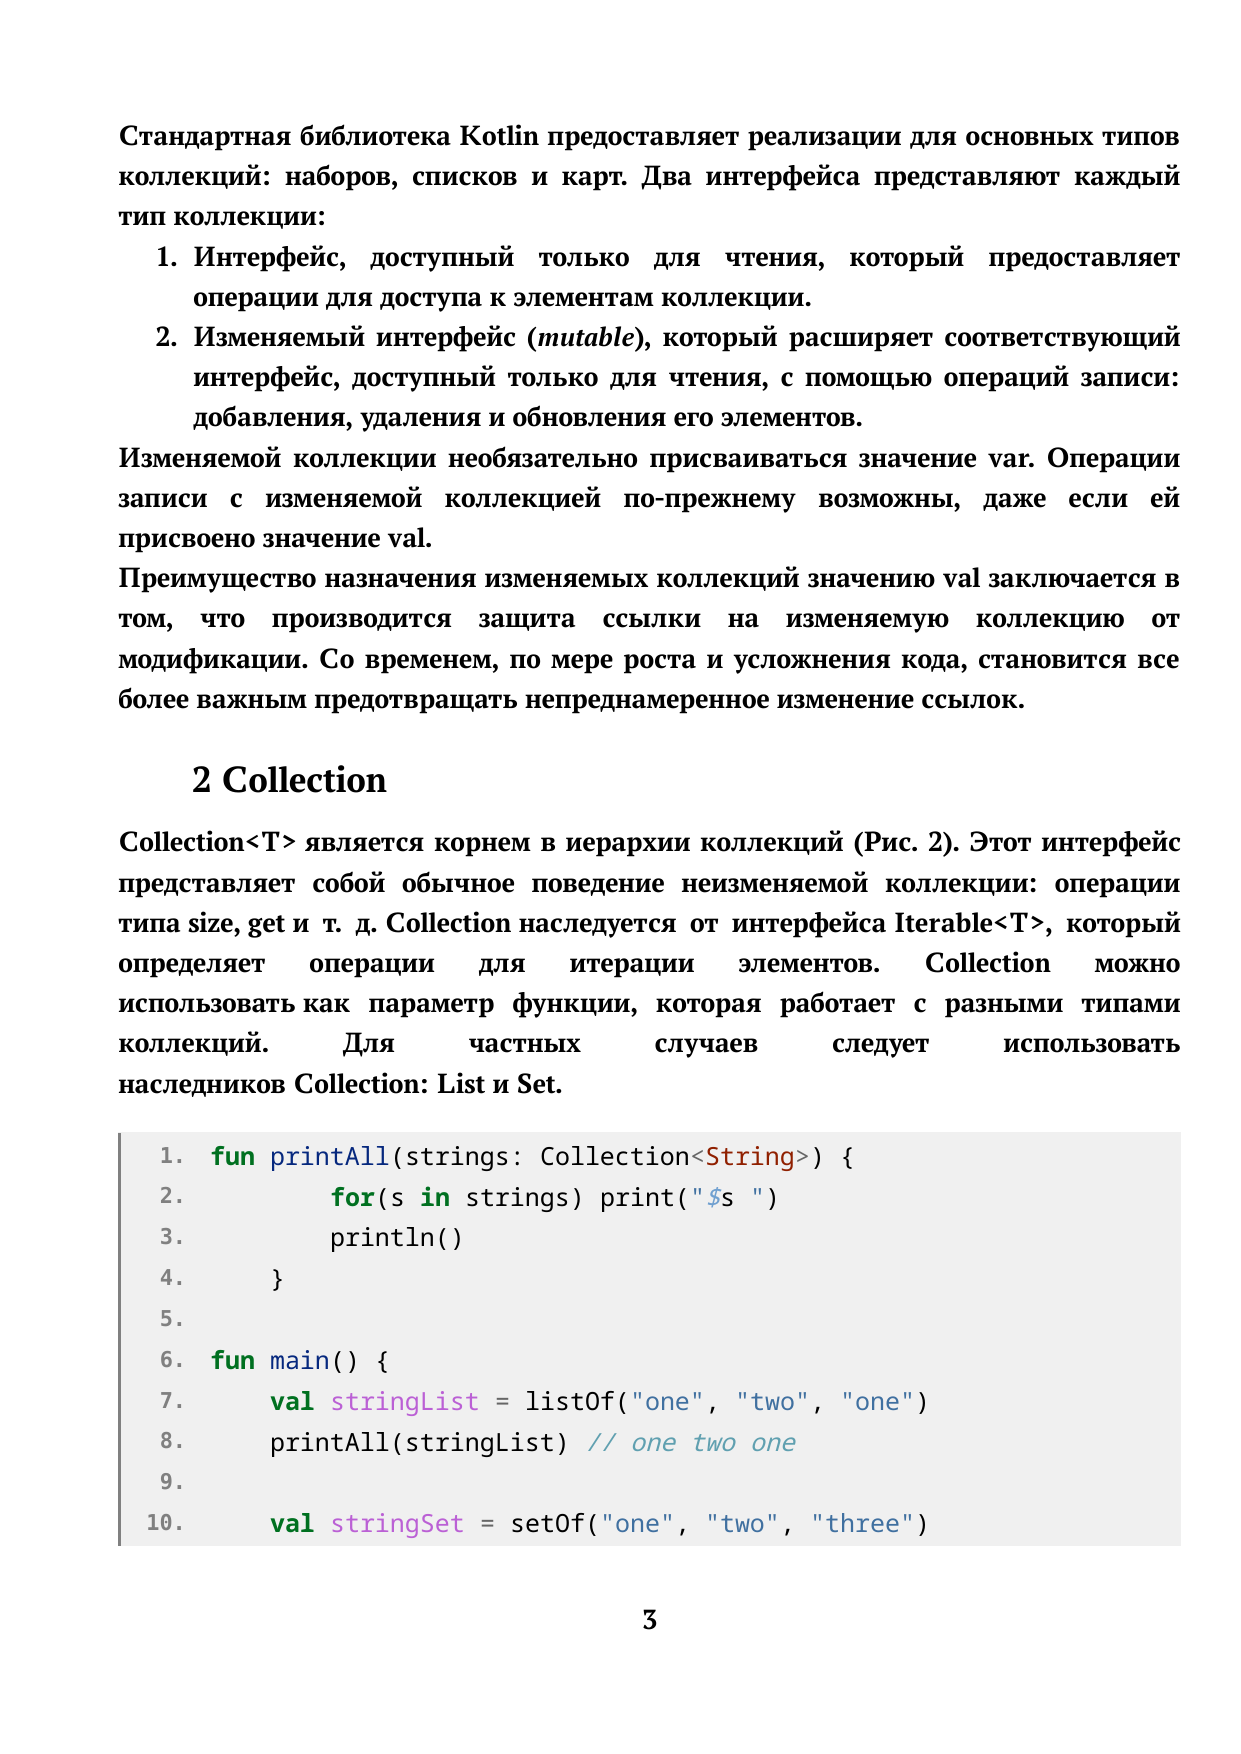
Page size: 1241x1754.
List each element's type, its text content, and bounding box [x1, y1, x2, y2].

list Интерфейс, доступный только для чтения, который предоставляет операции для доступа к элементам коллекции. [156, 239, 1181, 312]
list Изменяемый интерфейс (mutable), который расширяет соответствующий интерфейс, доступный только для чтения, с помощью операций записи: добавления, удаления и обновления его элементов. [156, 319, 1181, 433]
list } [121, 1255, 1181, 1295]
list val stringSet = setOf("one", "two", "three") [121, 1500, 1181, 1546]
list fun printAll(strings: Collection<String>) { [118, 1132, 1181, 1172]
list fun main() { [121, 1337, 1181, 1377]
text Преимущество назначения изменяемых коллекций значению val заключается в том, что производится защита ссылки на изменяемую коллекцию от модификации. Со временем, по мере роста и усложнения кода, становится все более важным предотвращать непреднамеренное изменение ссылок. [118, 560, 1181, 714]
subtitle 2 Collection [192, 757, 1181, 801]
list printAll(stringList) // one two one [121, 1418, 1181, 1458]
list val stringList = listOf("one", "two", "one") [121, 1377, 1181, 1417]
list println() [121, 1214, 1181, 1254]
text Стандартная библиотека Kotlin предоставляет реализации для основных типов коллекций: наборов, списков и карт. Два интерфейса представляют каждый тип коллекции: [118, 118, 1181, 232]
text Collection<T> является корнем в иерархии коллекций (Рис. 2). Этот интерфейс представляет собой обычное поведение неизменяемой коллекции: операции типа size, get и т. д. Collection наследуется от интерфейса Iterable<T>, который определяет операции для итерации элементов. Collection можно использовать как параметр функции, которая работает с разными типами коллекций. Для частных случаев следует использовать наследников Collection: List и Set. [118, 824, 1181, 1099]
text Изменяемой коллекции необязательно присваиваться значение var. Операции записи с изменяемой коллекцией по-прежнему возможны, даже если ей присвоено значение val. [118, 440, 1181, 554]
list for(s in strings) print("$s ") [121, 1173, 1181, 1213]
